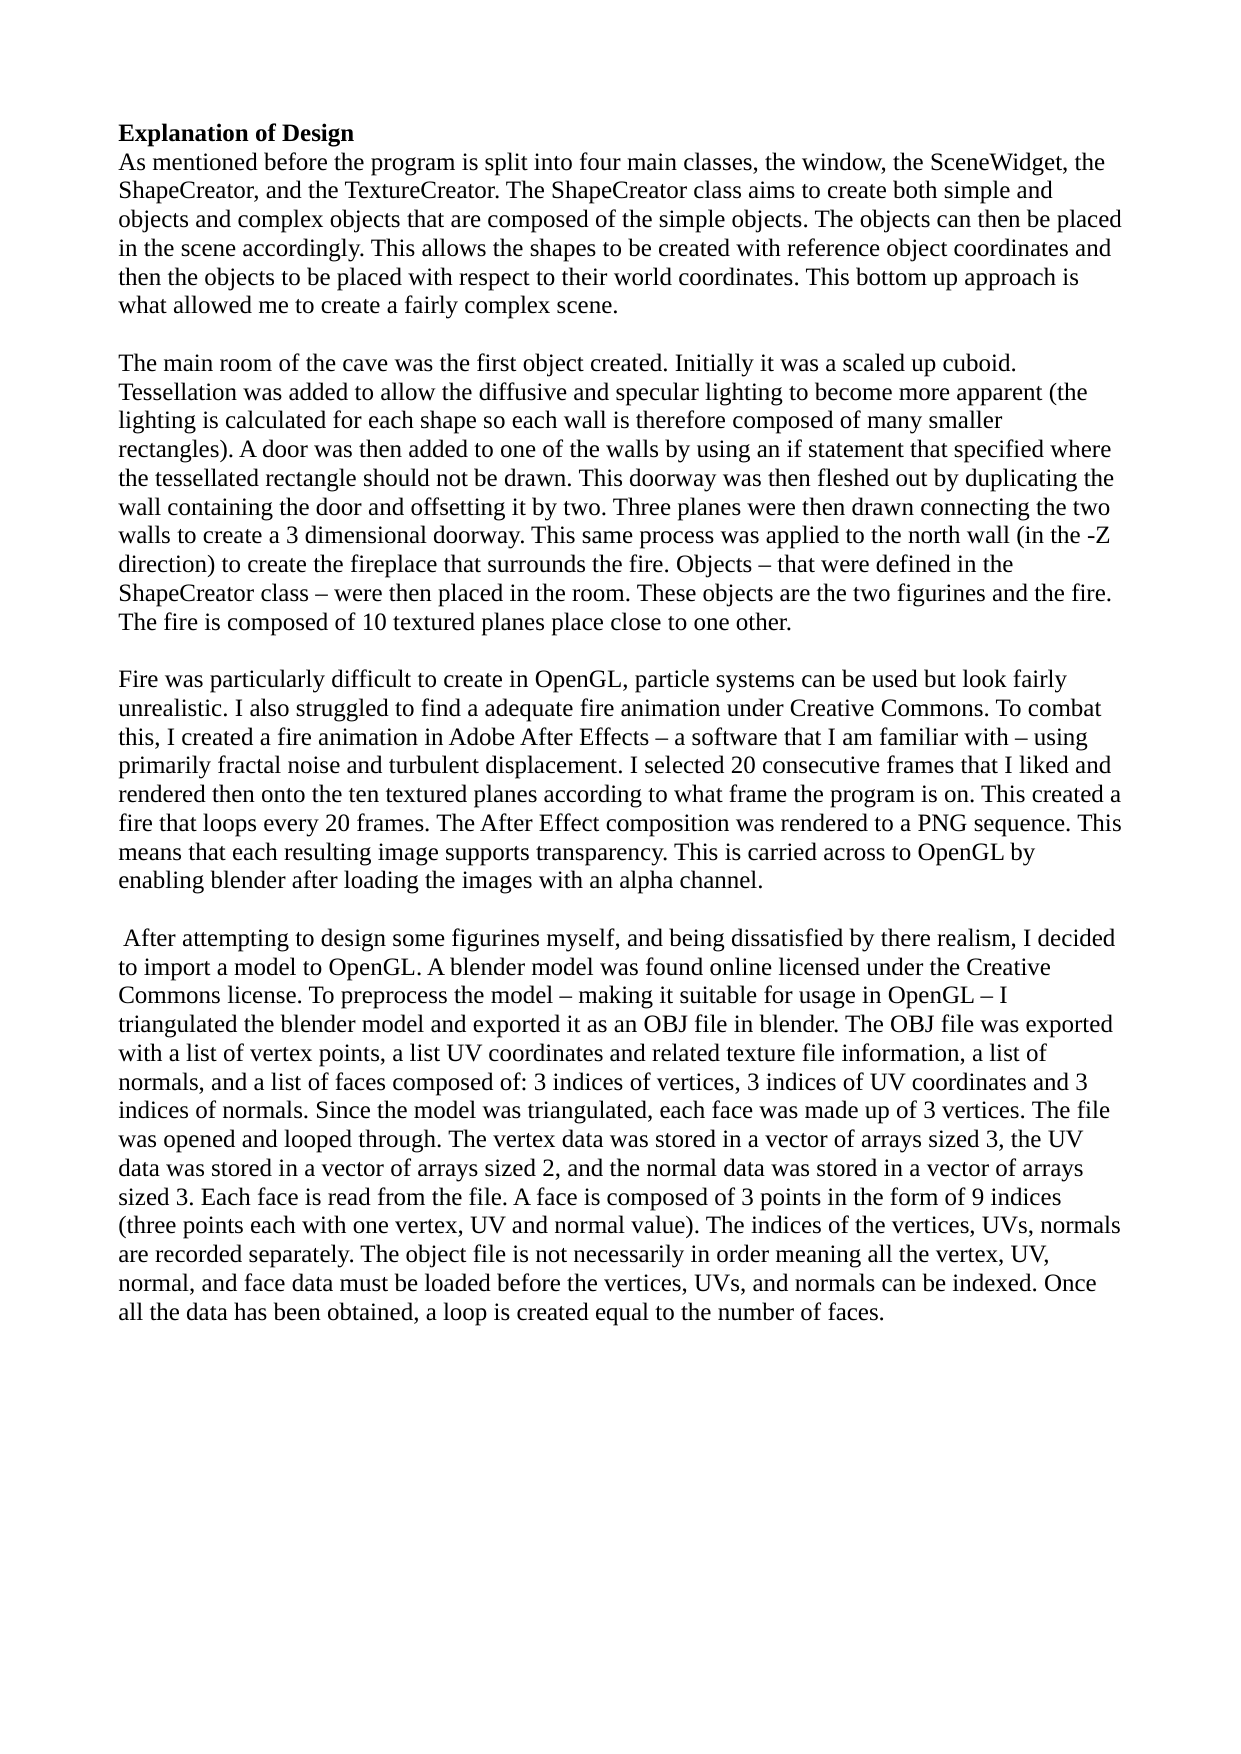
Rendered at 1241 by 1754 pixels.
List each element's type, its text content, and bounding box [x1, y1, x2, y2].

text As mentioned before the program is split into four main classes, the window, the SceneWidget, the ShapeCreator, and the TextureCreator. The ShapeCreator class aims to create both simple and objects and complex objects that are composed of the simple objects. The objects can then be placed in the scene accordingly. This allows the shapes to be created with reference object coordinates and then the objects to be placed with respect to their world coordinates. This bottom up approach is what allowed me to create a fairly complex scene. The main room of the cave was the first object created. Initially it was a scaled up cuboid. Tessellation was added to allow the diffusive and specular lighting to become more apparent (the lighting is calculated for each shape so each wall is therefore composed of many smaller rectangles). A door was then added to one of the walls by using an if statement that specified where the tessellated rectangle should not be drawn. This doorway was then fleshed out by duplicating the wall containing the door and offsetting it by two. Three planes were then drawn connecting the two walls to create a 3 dimensional doorway. This same process was applied to the north wall (in the -Z direction) to create the fireplace that surrounds the fire. Objects – that were defined in the ShapeCreator class – were then placed in the room. These objects are the two figurines and the fire. The fire is composed of 10 textured planes place close to one other. [118, 147, 1122, 636]
text After attempting to design some figurines myself, and being dissatisfied by there realism, I decided to import a model to OpenGL. A blender model was found online licensed under the Creative Commons license. To preprocess the model – making it suitable for usage in OpenGL – I triangulated the blender model and exported it as an OBJ file in blender. The OBJ file was exported with a list of vertex points, a list UV coordinates and related texture file information, a list of normals, and a list of faces composed of: 3 indices of vertices, 3 indices of UV coordinates and 3 indices of normals. Since the model was triangulated, each face was made up of 3 vertices. The file was opened and looped through. The vertex data was stored in a vector of arrays sized 3, the UV data was stored in a vector of arrays sized 2, and the normal data was stored in a vector of arrays sized 3. Each face is read from the file. A face is composed of 3 points in the form of 9 indices (three points each with one vertex, UV and normal value). The indices of the vertices, UVs, normals are recorded separately. The object file is not necessarily in order meaning all the vertex, UV, normal, and face data must be loaded before the vertices, UVs, and normals can be indexed. Once all the data has been obtained, a loop is created equal to the number of faces. [118, 923, 1122, 1326]
text Fire was particularly difficult to create in OpenGL, particle systems can be used but look fairly unrealistic. I also struggled to find a adequate fire animation under Creative Commons. To combat this, I created a fire animation in Adobe After Effects – a software that I am familiar with – using primarily fractal noise and turbulent displacement. I selected 20 consecutive frames that I liked and rendered then onto the ten textured planes according to what frame the program is on. This created a fire that loops every 20 frames. The After Effect composition was rendered to a PNG sequence. This means that each resulting image supports transparency. This is carried across to OpenGL by enabling blender after loading the images with an alpha channel. [118, 664, 1122, 894]
text Explanation of Design [118, 118, 1122, 147]
